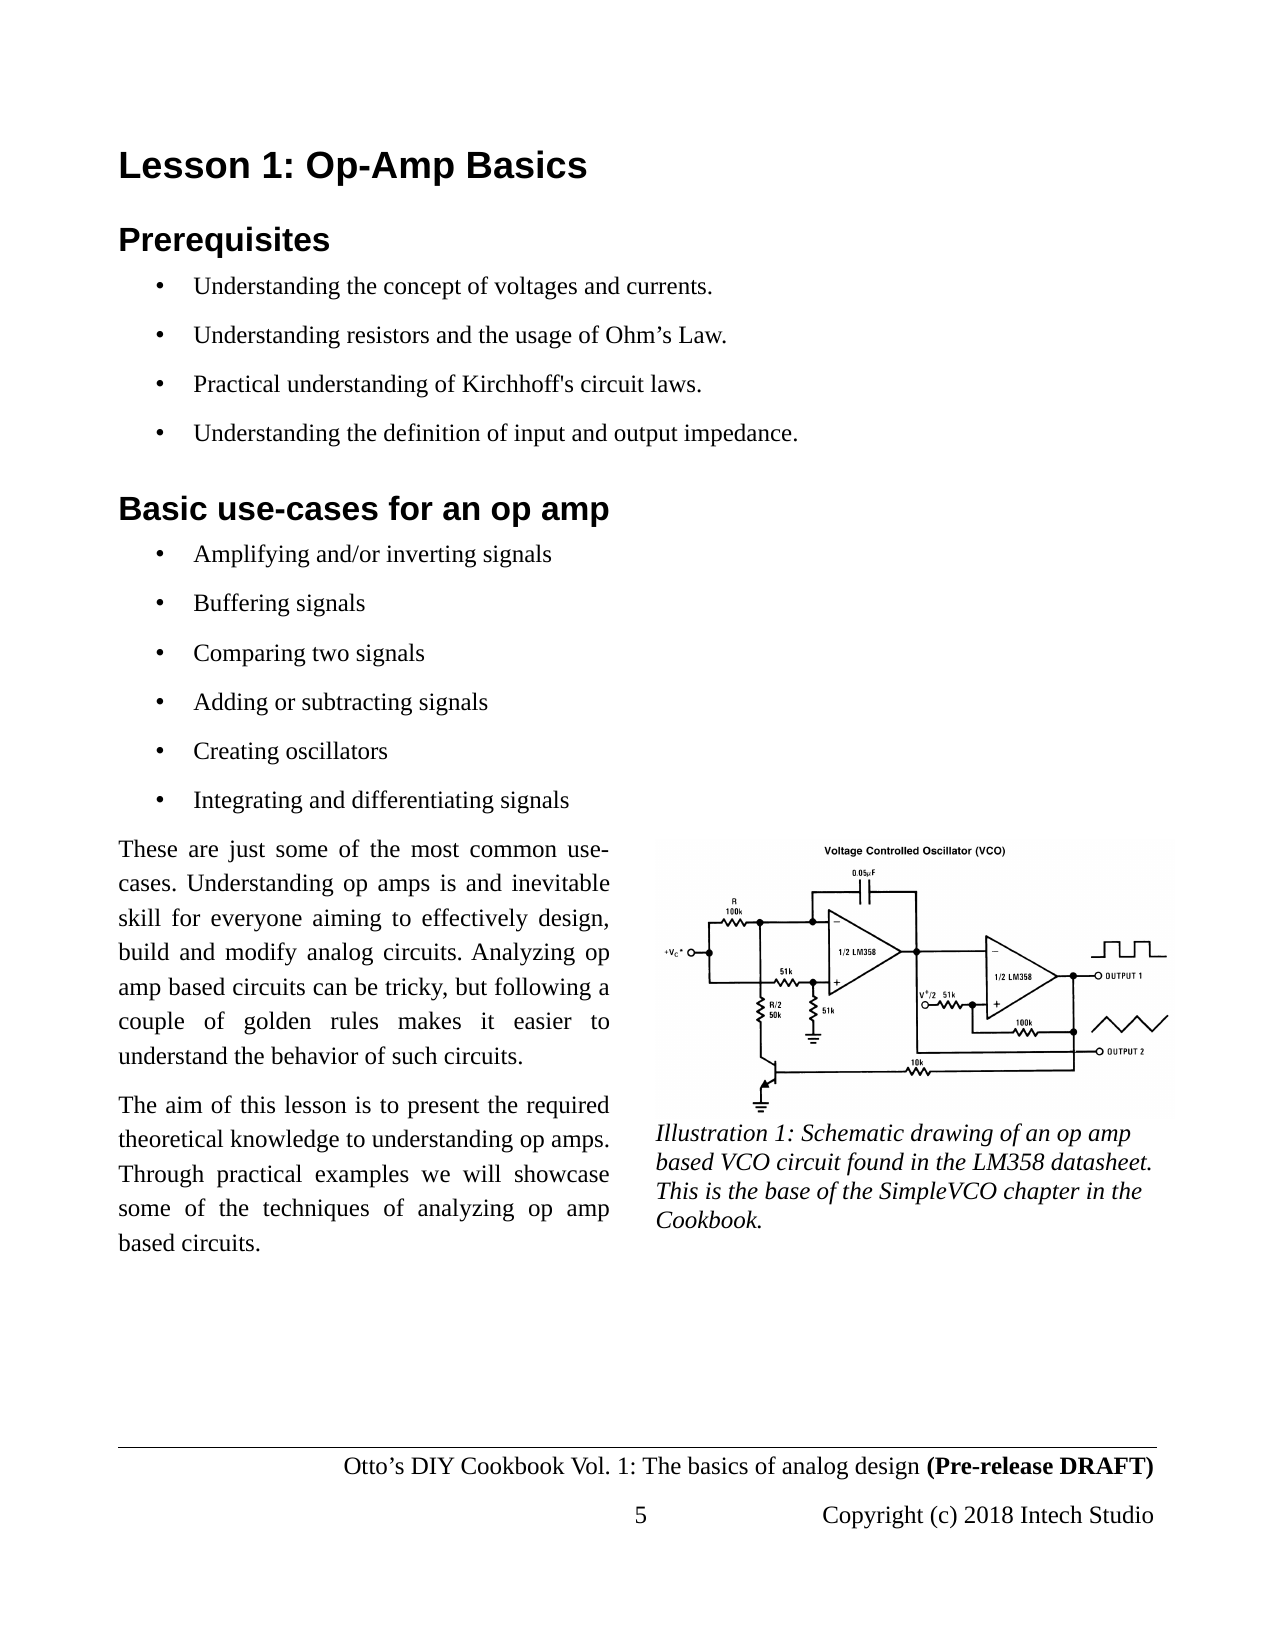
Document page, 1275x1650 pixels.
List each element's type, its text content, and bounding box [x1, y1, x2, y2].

list Understanding resistors and the usage of Ohm’s Law. [156, 320, 1157, 349]
list Creating oscillators [156, 736, 1157, 764]
subtitle Basic use-cases for an op amp [118, 488, 1157, 527]
list Amplifying and/or inverting signals [156, 539, 1157, 568]
list Adding or subtracting signals [156, 687, 1157, 715]
picture [655, 839, 1175, 1119]
subtitle Prerequisites [118, 220, 1157, 259]
text Illustration 1: Schematic drawing of an op amp based VCO circuit found in the LM358 datasheet. This is the base of the SimpleVCO chapter in the Cookbook. [655, 1119, 1175, 1233]
text These are just some of the most common use-cases. Understanding op amps is and inevitable skill for everyone aiming to effectively design, build and modify analog circuits. Analyzing op amp based circuits can be tricky, but following a couple of golden rules makes it easier to understand the behavior of such circuits. [118, 827, 1175, 1069]
list Understanding the definition of input and output impedance. [156, 418, 1157, 447]
list Buffering signals [156, 588, 1157, 617]
text [655, 1233, 1175, 1266]
list Understanding the concept of voltages and currents. [156, 271, 1157, 300]
subtitle Lesson 1: Op-Amp Basics [118, 143, 1157, 187]
text The aim of this lesson is to present the required theoretical knowledge to understanding op amps. Through practical examples we will showcase some of the techniques of analyzing op amp based circuits. [118, 1090, 655, 1256]
list Practical understanding of Kirchhoff's circuit laws. [156, 369, 1157, 398]
list Integrating and differentiating signals [156, 785, 1157, 813]
list Comparing two signals [156, 638, 1157, 666]
